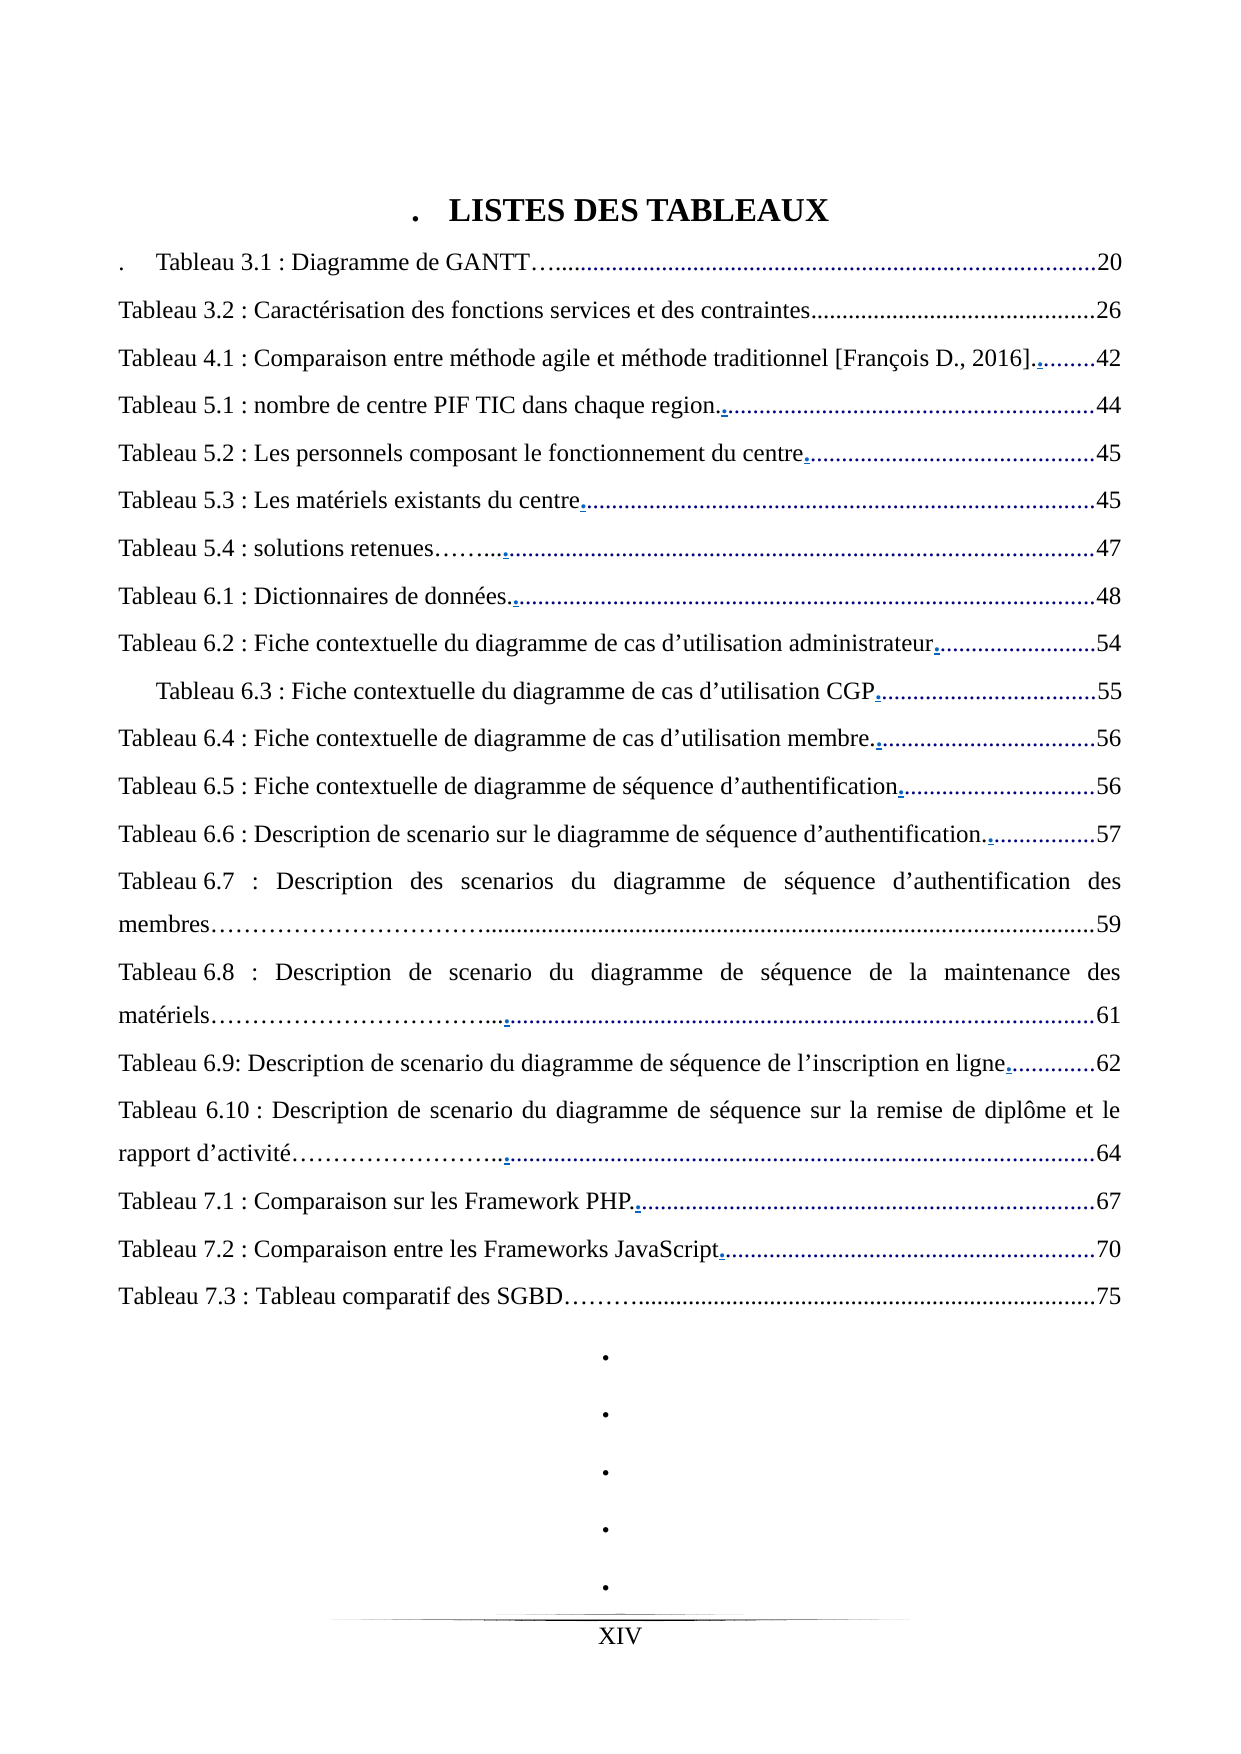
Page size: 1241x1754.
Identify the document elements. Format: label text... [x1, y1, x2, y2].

subtitle Tableau 6.4 : Fiche contextuelle de diagramme de cas d’utilisation membre.. 56 [118, 723, 1122, 752]
subtitle Tableau 3.1 : Diagramme de GANTT….... 20 [118, 247, 1122, 276]
subtitle Tableau 3.2 : Caractérisation des fonctions services et des contraintes. 26 [118, 295, 1122, 324]
subtitle Tableau 6.5 : Fiche contextuelle de diagramme de séquence d’authentification. 56 [118, 771, 1122, 800]
subtitle Tableau 5.1 : nombre de centre PIF TIC dans chaque region.. 44 [118, 390, 1122, 419]
subtitle Tableau 7.1 : Comparaison sur les Framework PHP.. 67 [118, 1186, 1122, 1215]
subtitle Tableau 6.10 : Description de scenario du diagramme de séquence sur la remise de diplôme et le rapport d’activité……………………... 64 [118, 1095, 1122, 1167]
subtitle Tableau 5.4 : solutions retenues…….... 47 [118, 533, 1122, 562]
subtitle Tableau 6.2 : Fiche contextuelle du diagramme de cas d’utilisation administrateur. 54 [118, 628, 1122, 657]
subtitle Tableau 6.6 : Description de scenario sur le diagramme de séquence d’authentification.. 57 [118, 819, 1122, 847]
picture [171, 1613, 1069, 1622]
subtitle Tableau 7.2 : Comparaison entre les Frameworks JavaScript. 70 [118, 1234, 1122, 1262]
subtitle Tableau 5.3 : Les matériels existants du centre. 45 [118, 486, 1122, 514]
subtitle Tableau 7.3 : Tableau comparatif des SGBD……….. 75 [118, 1281, 1122, 1310]
subtitle Tableau 6.8 : Description de scenario du diagramme de séquence de la maintenance des matériels…………………………….... 61 [118, 957, 1122, 1029]
subtitle Tableau 6.1 : Dictionnaires de données.. 48 [118, 581, 1122, 609]
subtitle Tableau 6.3 : Fiche contextuelle du diagramme de cas d’utilisation CGP. 55 [118, 676, 1122, 705]
subtitle LISTES DES TABLEAUX [118, 190, 1122, 228]
subtitle Tableau 6.7 : Description des scenarios du diagramme de séquence d’authentification des membres…………………………….... 59 [118, 866, 1122, 938]
subtitle Tableau 4.1 : Comparaison entre méthode agile et méthode traditionnel [François D., 2016].. 42 [118, 343, 1122, 371]
subtitle Tableau 6.9: Description de scenario du diagramme de séquence de l’inscription en ligne. 62 [118, 1048, 1122, 1077]
subtitle Tableau 5.2 : Les personnels composant le fonctionnement du centre. 45 [118, 438, 1122, 467]
